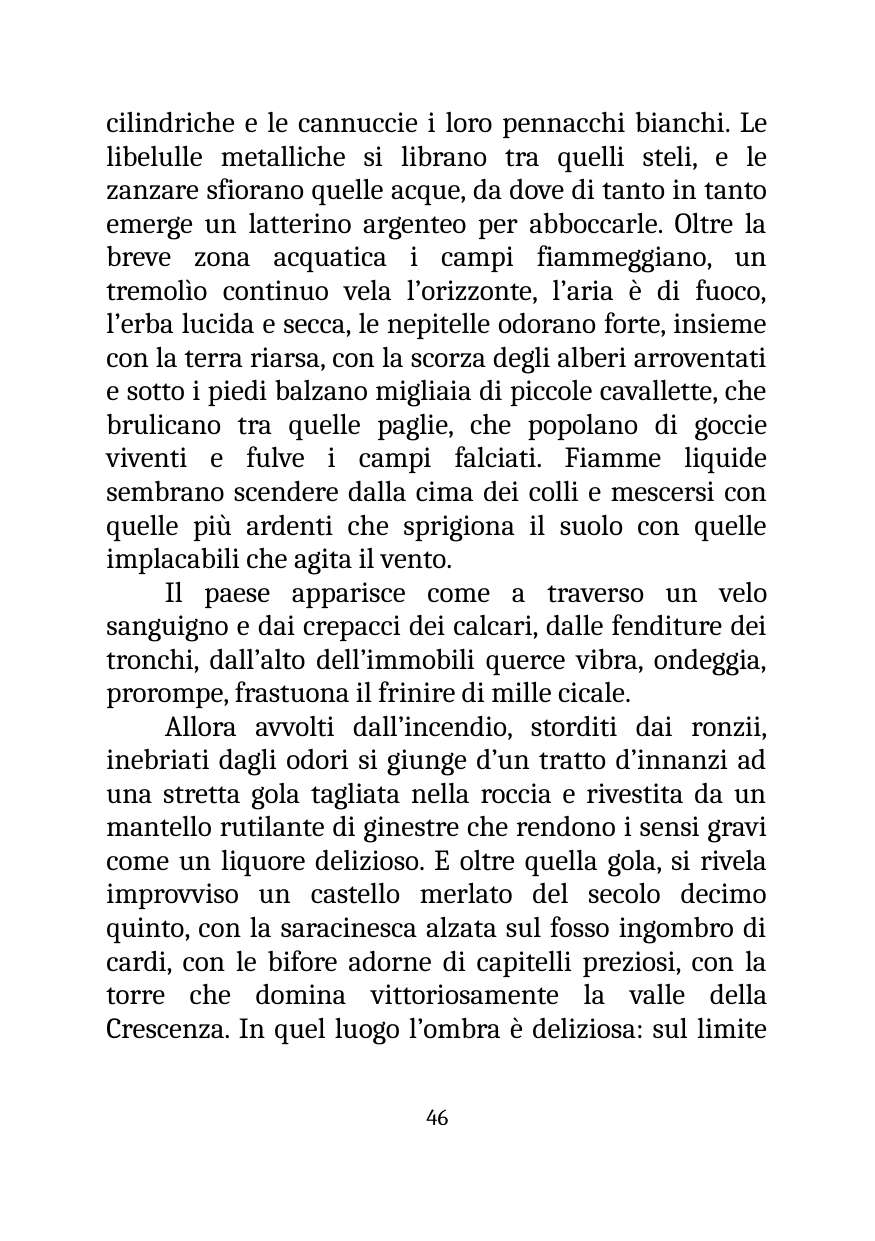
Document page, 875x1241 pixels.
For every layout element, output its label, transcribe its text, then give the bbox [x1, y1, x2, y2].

text Allora avvolti dall’incendio, storditi dai ronzii, inebriati dagli odori si giunge d’un tratto d’innanzi ad una stretta gola tagliata nella roccia e rivestita da un mantello rutilante di ginestre che rendono i sensi gravi come un liquore delizioso. E oltre quella gola, si rivela improvviso un castello merlato del secolo decimo quinto, con la saracinesca alzata sul fosso ingombro di cardi, con le bifore adorne di capitelli preziosi, con la torre che domina vittoriosamente la valle della Crescenza. In quel luogo l’ombra è deliziosa: sul limite [106, 710, 768, 1045]
text Il paese apparisce come a traverso un velo sanguigno e dai crepacci dei calcari, dalle fenditure dei tronchi, dall’alto dell’immobili querce vibra, ondeggia, prorompe, frastuona il frinire di mille cicale. [106, 576, 768, 710]
text cilindriche e le cannuccie i loro pennacchi bianchi. Le libelulle metalliche si librano tra quelli steli, e le zanzare sfiorano quelle acque, da dove di tanto in tanto emerge un latterino argenteo per abboccarle. Oltre la breve zona acquatica i campi fiammeggiano, un tremolìo continuo vela l’orizzonte, l’aria è di fuoco, l’erba lucida e secca, le nepitelle odorano forte, insieme con la terra riarsa, con la scorza degli alberi arroventati e sotto i piedi balzano migliaia di piccole cavallette, che brulicano tra quelle paglie, che popolano di goccie viventi e fulve i campi falciati. Fiamme liquide sembrano scendere dalla cima dei colli e mescersi con quelle più ardenti che sprigiona il suolo con quelle implacabili che agita il vento. [106, 106, 768, 576]
